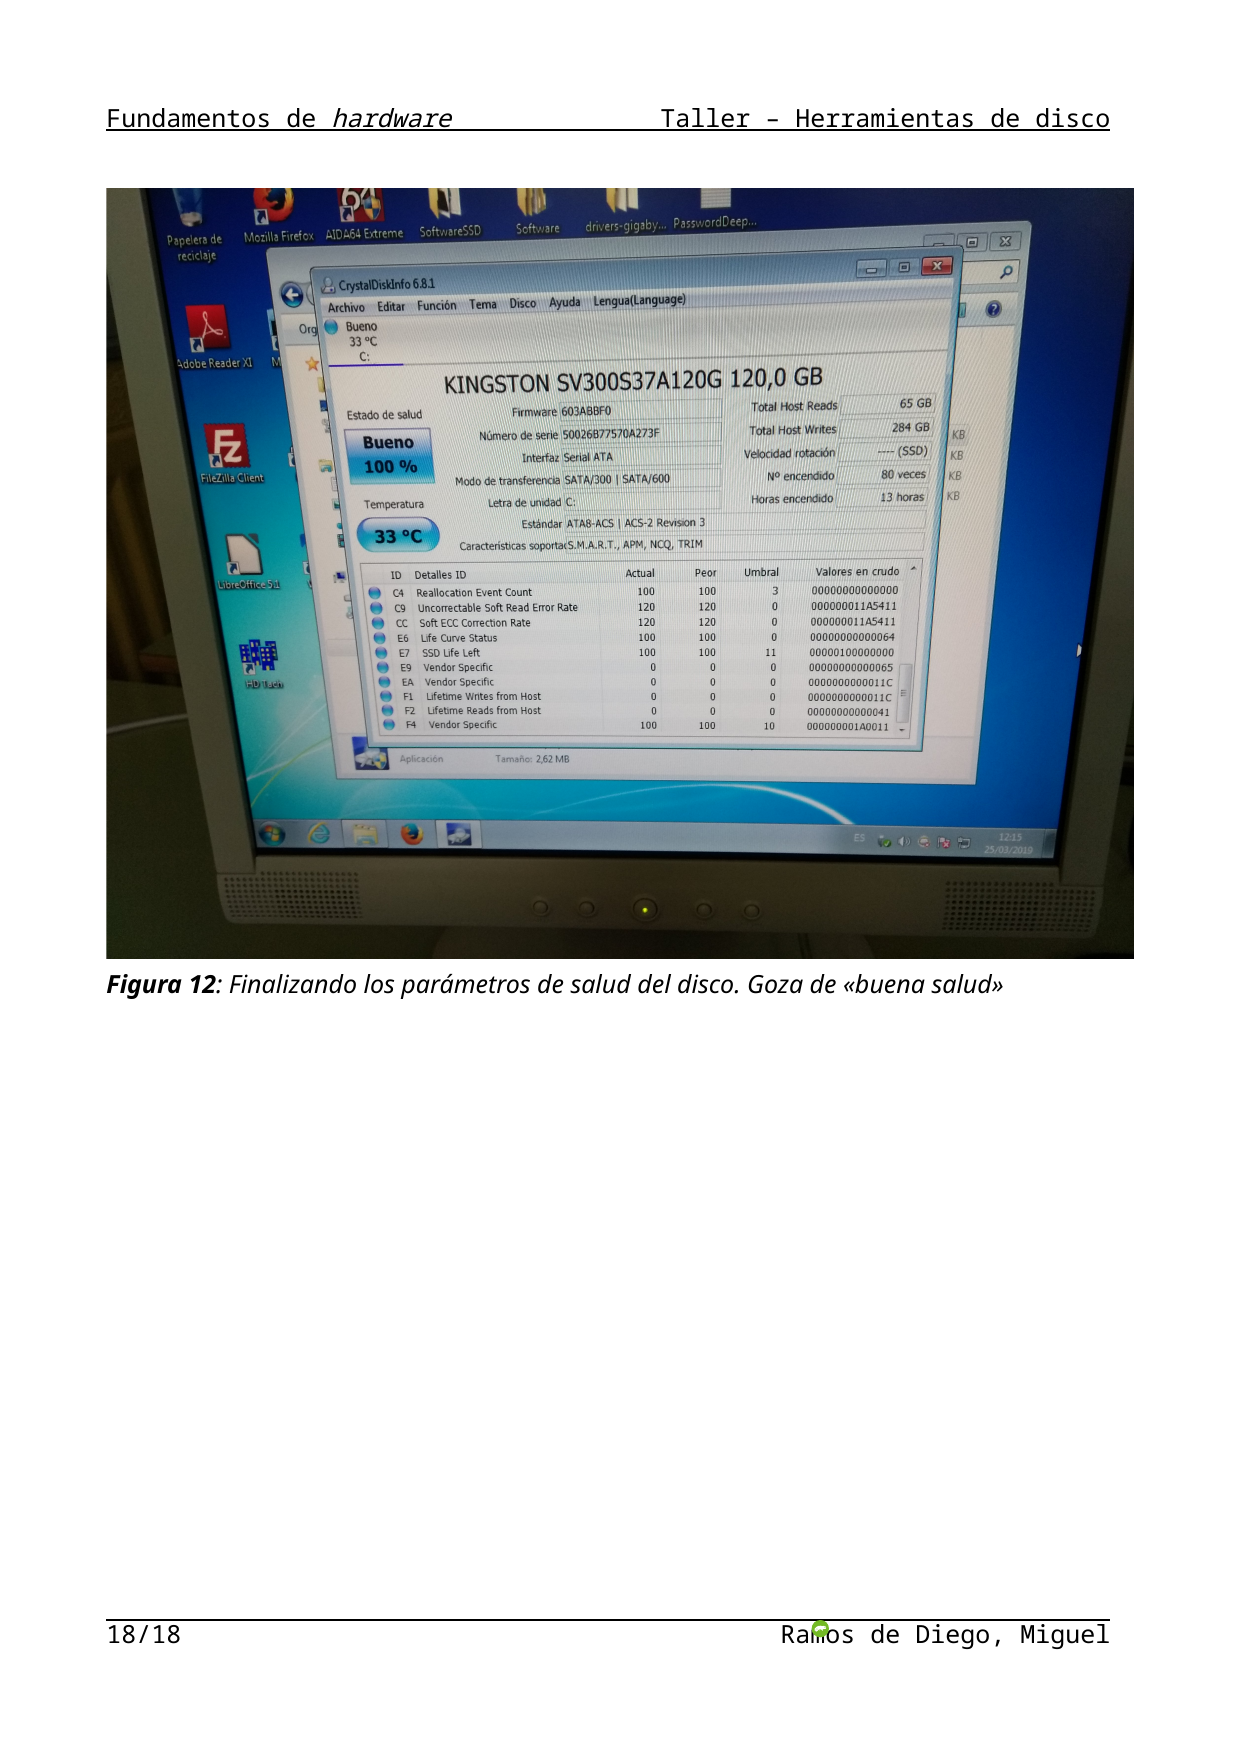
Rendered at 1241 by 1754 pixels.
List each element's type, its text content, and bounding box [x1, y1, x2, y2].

picture [106, 188, 1134, 959]
text Figura 12: Finalizando los parámetros de salud del disco. Goza de «buena salud» [106, 959, 1134, 1000]
